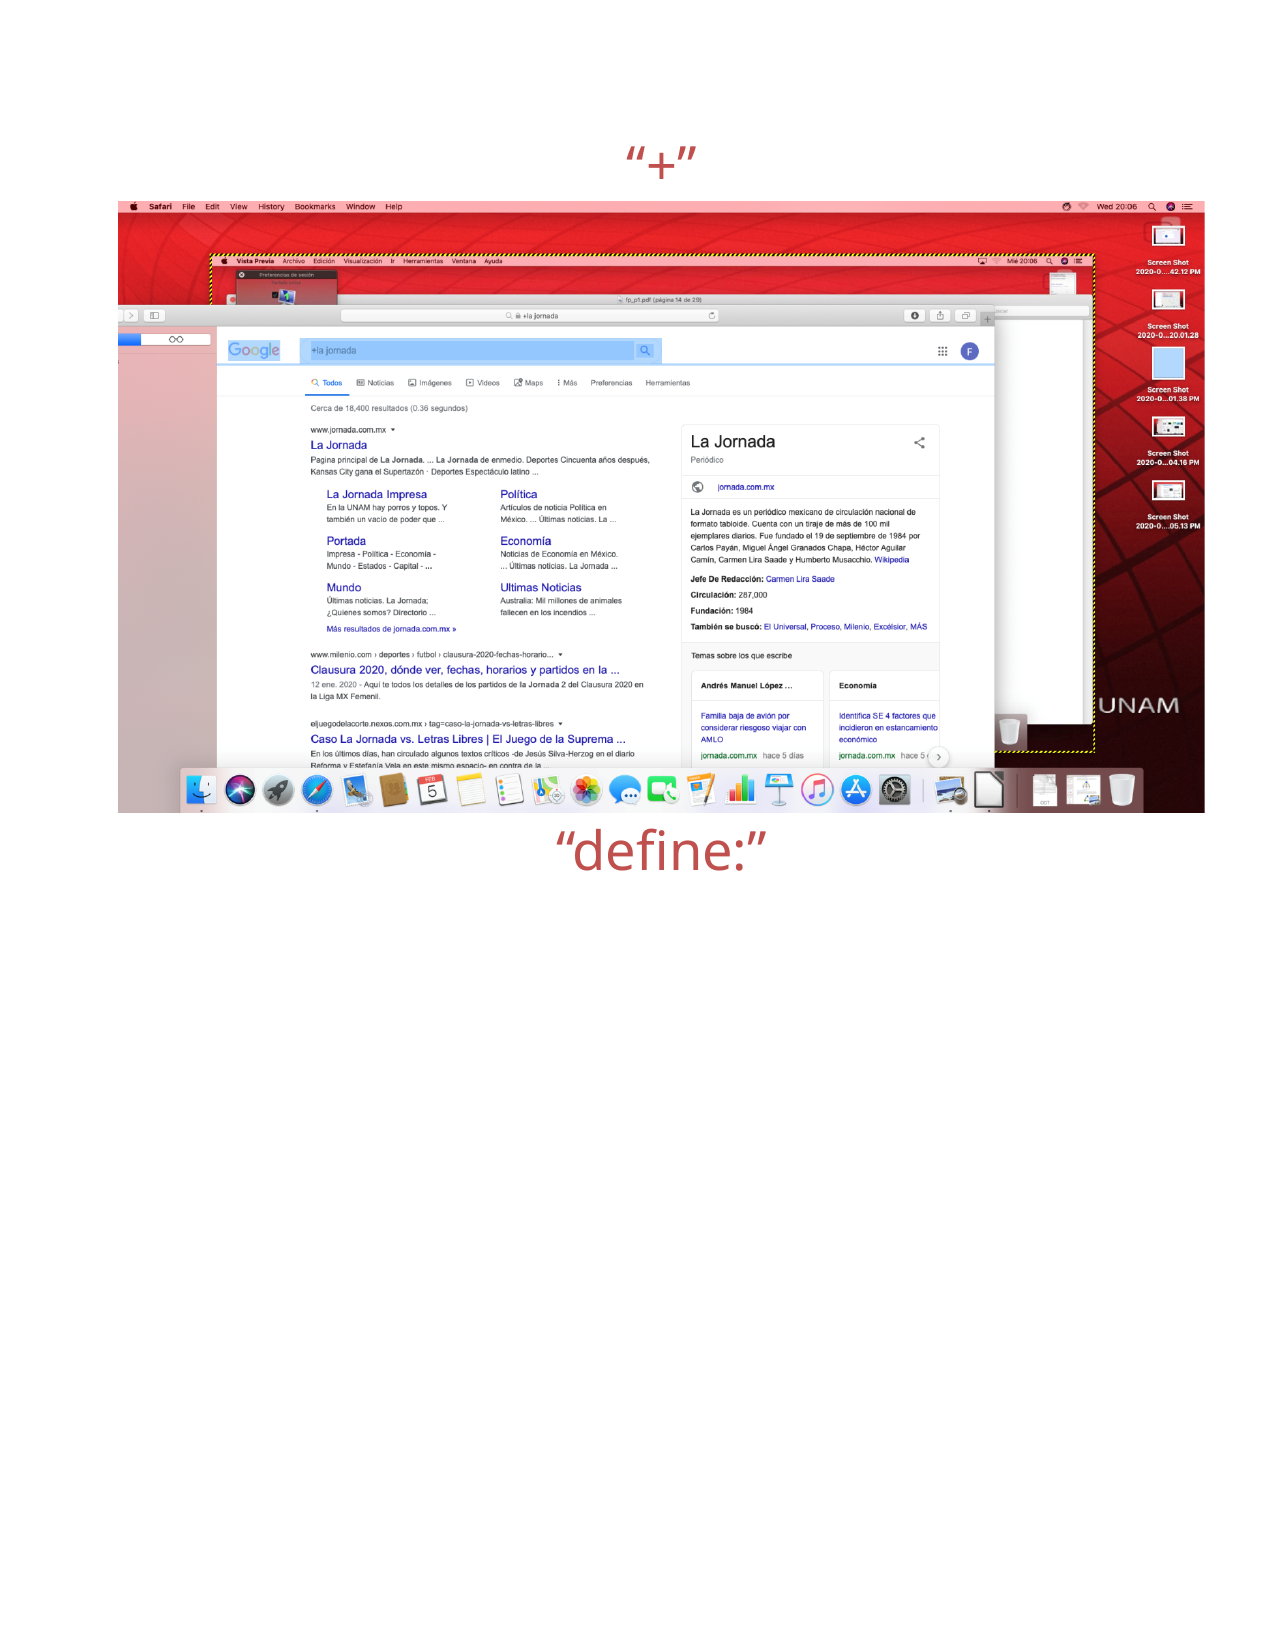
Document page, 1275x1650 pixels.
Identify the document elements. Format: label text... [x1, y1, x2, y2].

text “define:” [118, 813, 1205, 886]
text “+” [118, 127, 1205, 201]
